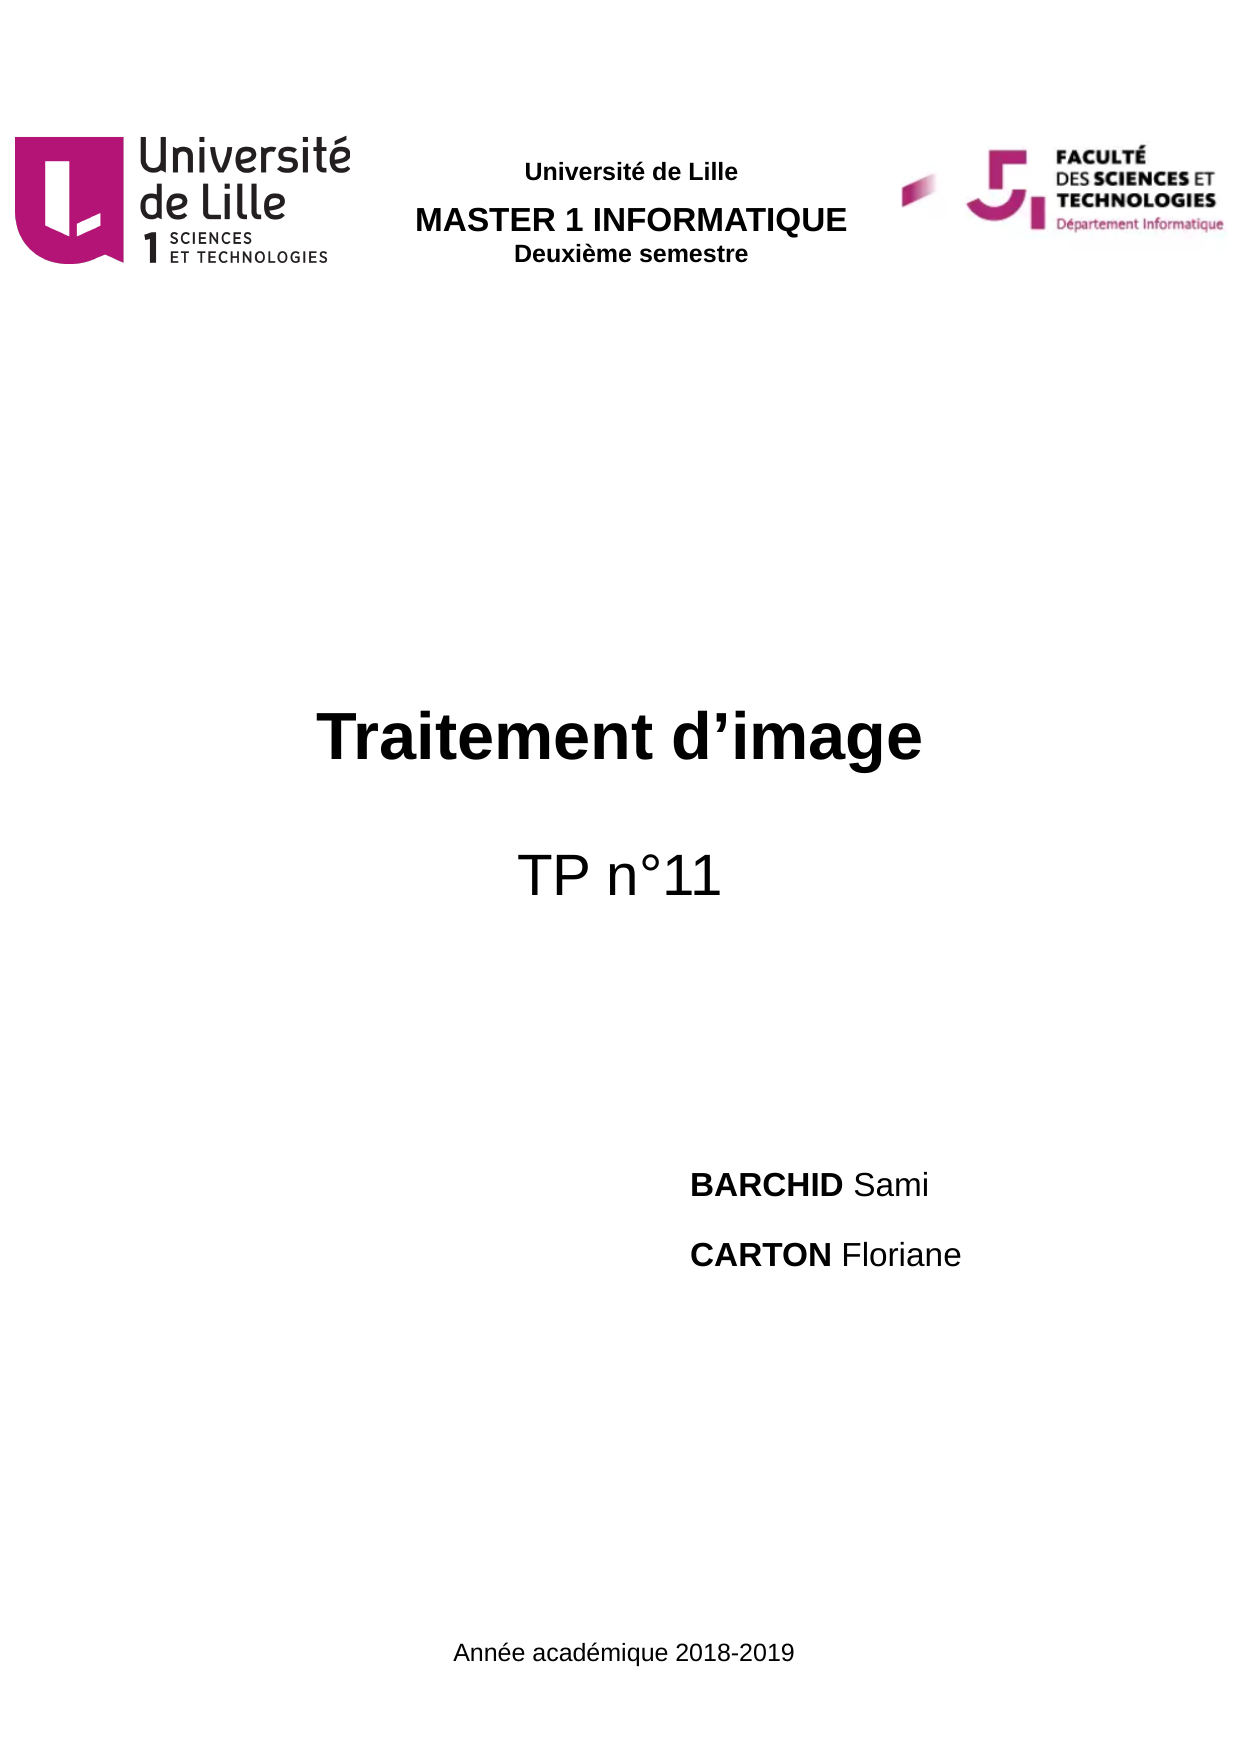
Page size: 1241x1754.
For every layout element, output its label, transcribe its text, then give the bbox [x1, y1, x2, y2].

text Année académique 2018-2019 [417, 1638, 831, 1667]
subtitle TP n°11 [109, 840, 1131, 907]
picture [15, 135, 350, 264]
text MASTER 1 INFORMATIQUE [365, 200, 897, 238]
text CARTON Floriane [690, 1235, 1153, 1273]
subtitle Université de Lille [365, 157, 897, 185]
text BARCHID Sami [690, 1165, 1153, 1203]
picture [901, 132, 1228, 252]
text Deuxième semestre [365, 238, 897, 267]
subtitle Traitement d’image [109, 697, 1131, 773]
